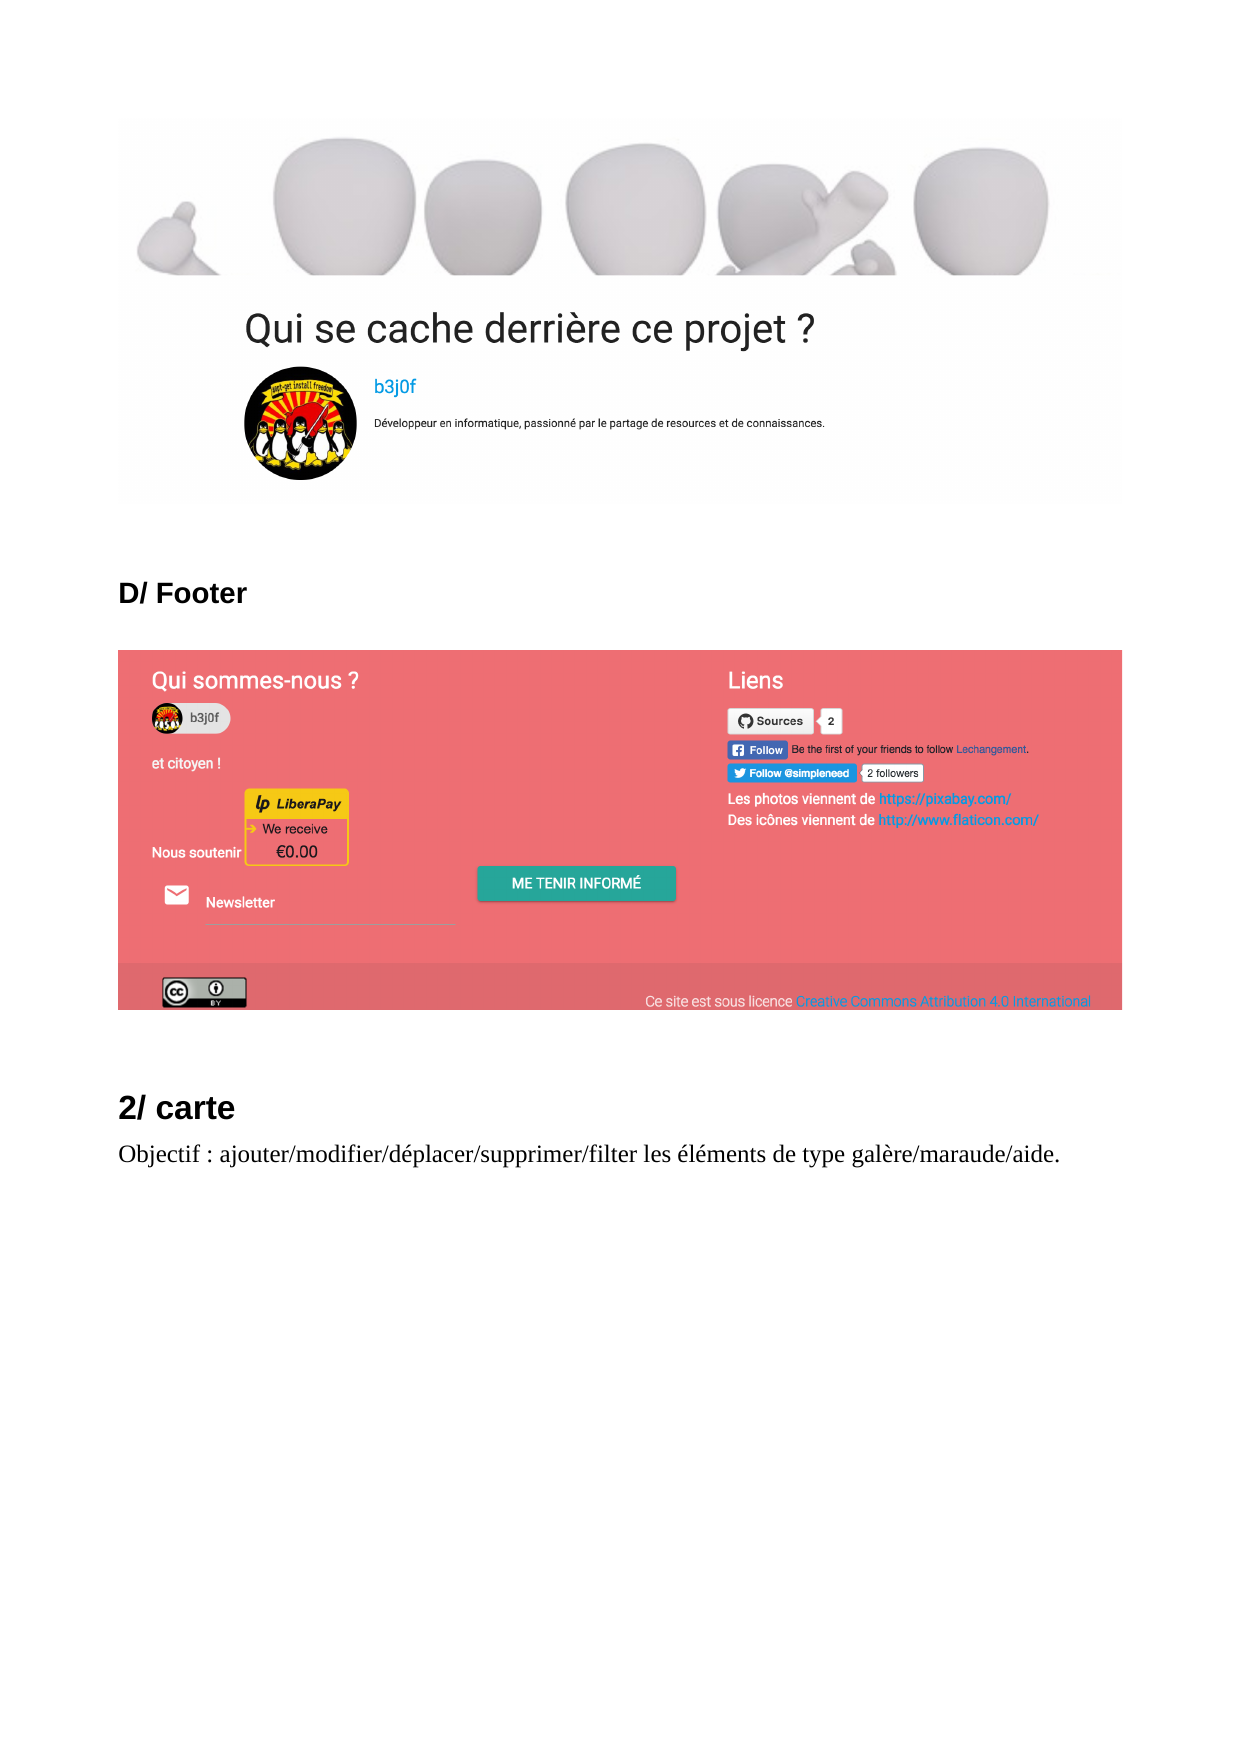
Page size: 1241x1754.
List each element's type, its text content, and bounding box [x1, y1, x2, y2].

picture [118, 118, 1123, 504]
text Objectif : ajouter/modifier/déplacer/supprimer/filter les éléments de type galère/maraude/aide. [118, 1139, 1122, 1168]
picture [118, 650, 1123, 1010]
subtitle 2/ carte [118, 1088, 1122, 1126]
subtitle D/ Footer [118, 576, 1122, 609]
